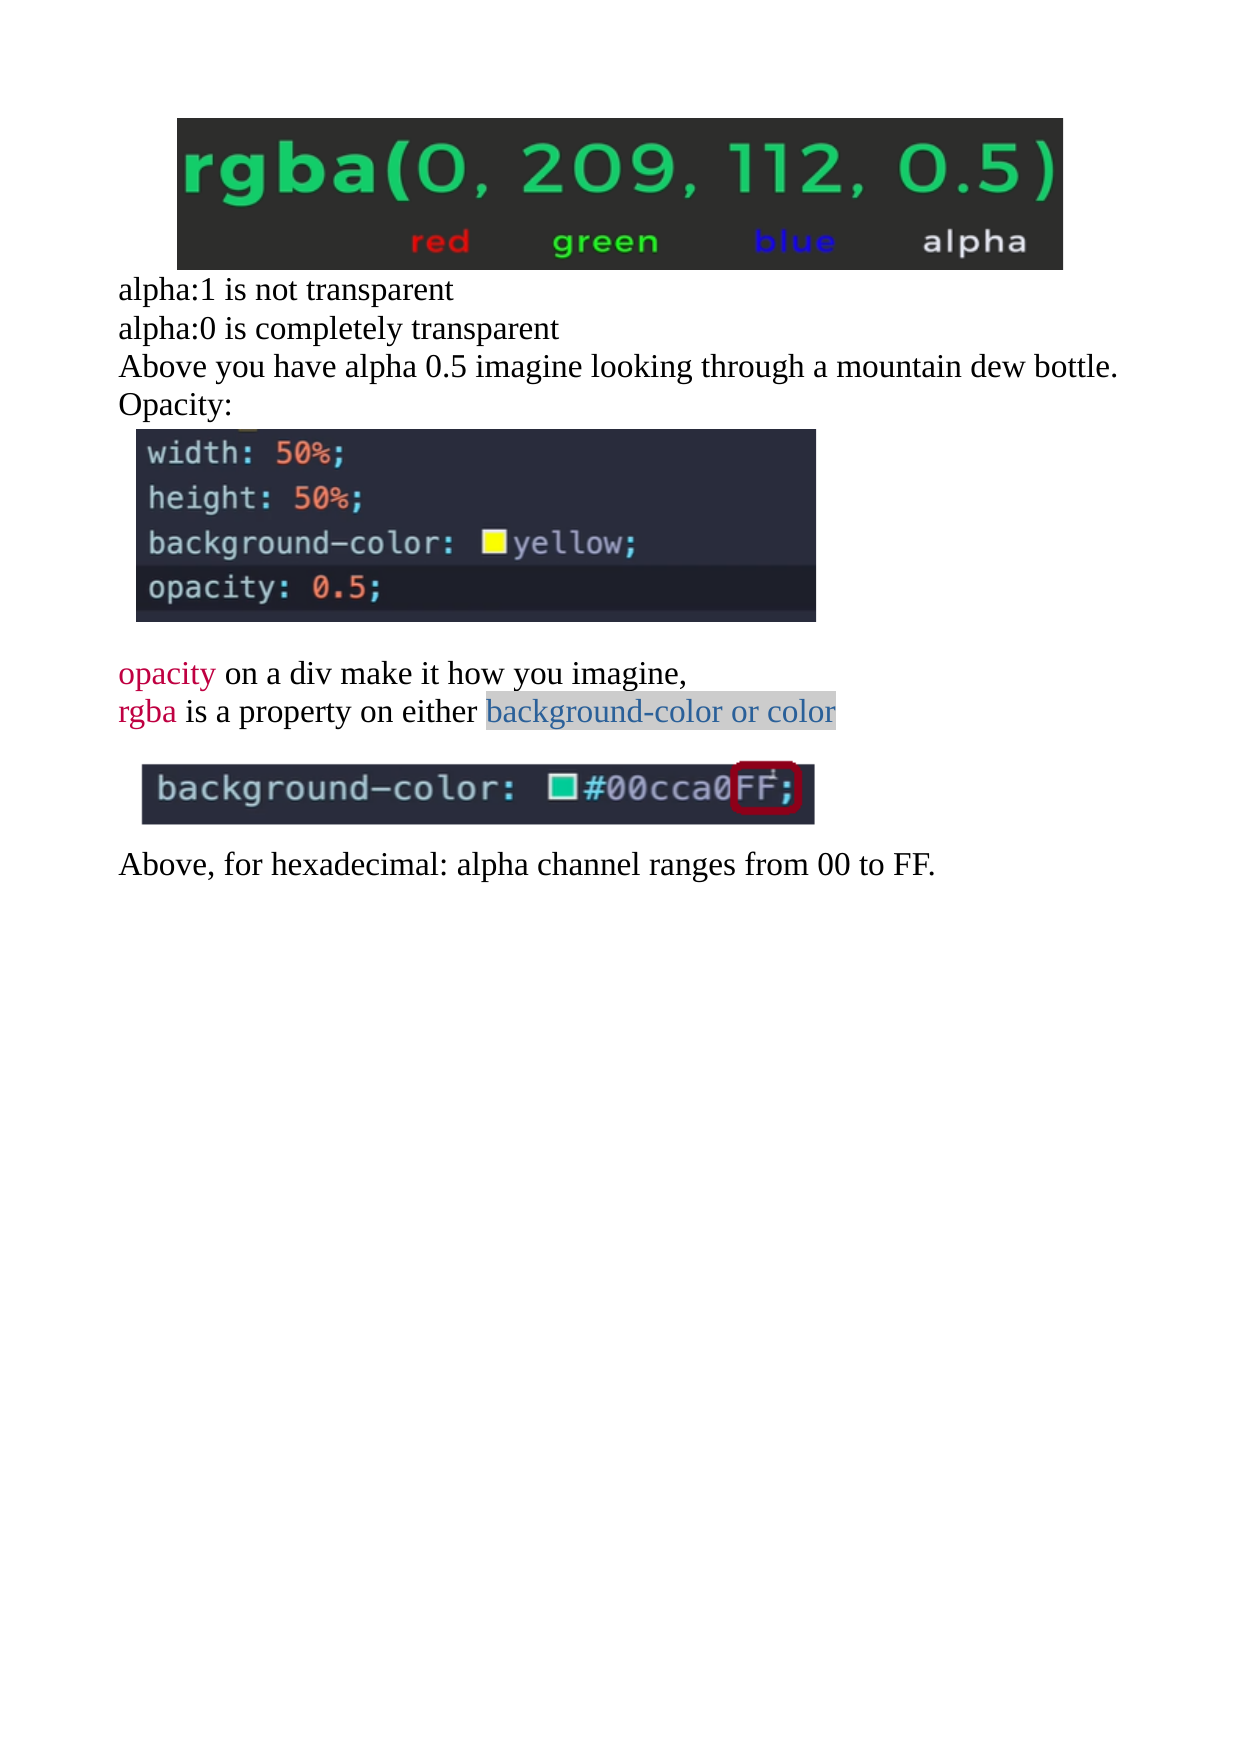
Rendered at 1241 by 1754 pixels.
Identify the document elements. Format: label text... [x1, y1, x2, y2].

text Above, for hexadecimal: alpha channel ranges from 00 to FF. [118, 845, 1122, 883]
text Above you have alpha 0.5 imagine looking through a mountain dew bottle. [118, 346, 1122, 385]
text rgba is a property on either background-color or color [118, 691, 1122, 730]
text opacity on a div make it how you imagine, [118, 653, 1122, 691]
picture [136, 755, 854, 839]
text alpha:1 is not transparent [118, 118, 1122, 308]
picture [136, 429, 817, 622]
picture [177, 118, 1064, 270]
text alpha:0 is completely transparent [118, 308, 1122, 346]
text Opacity: [118, 385, 1122, 423]
